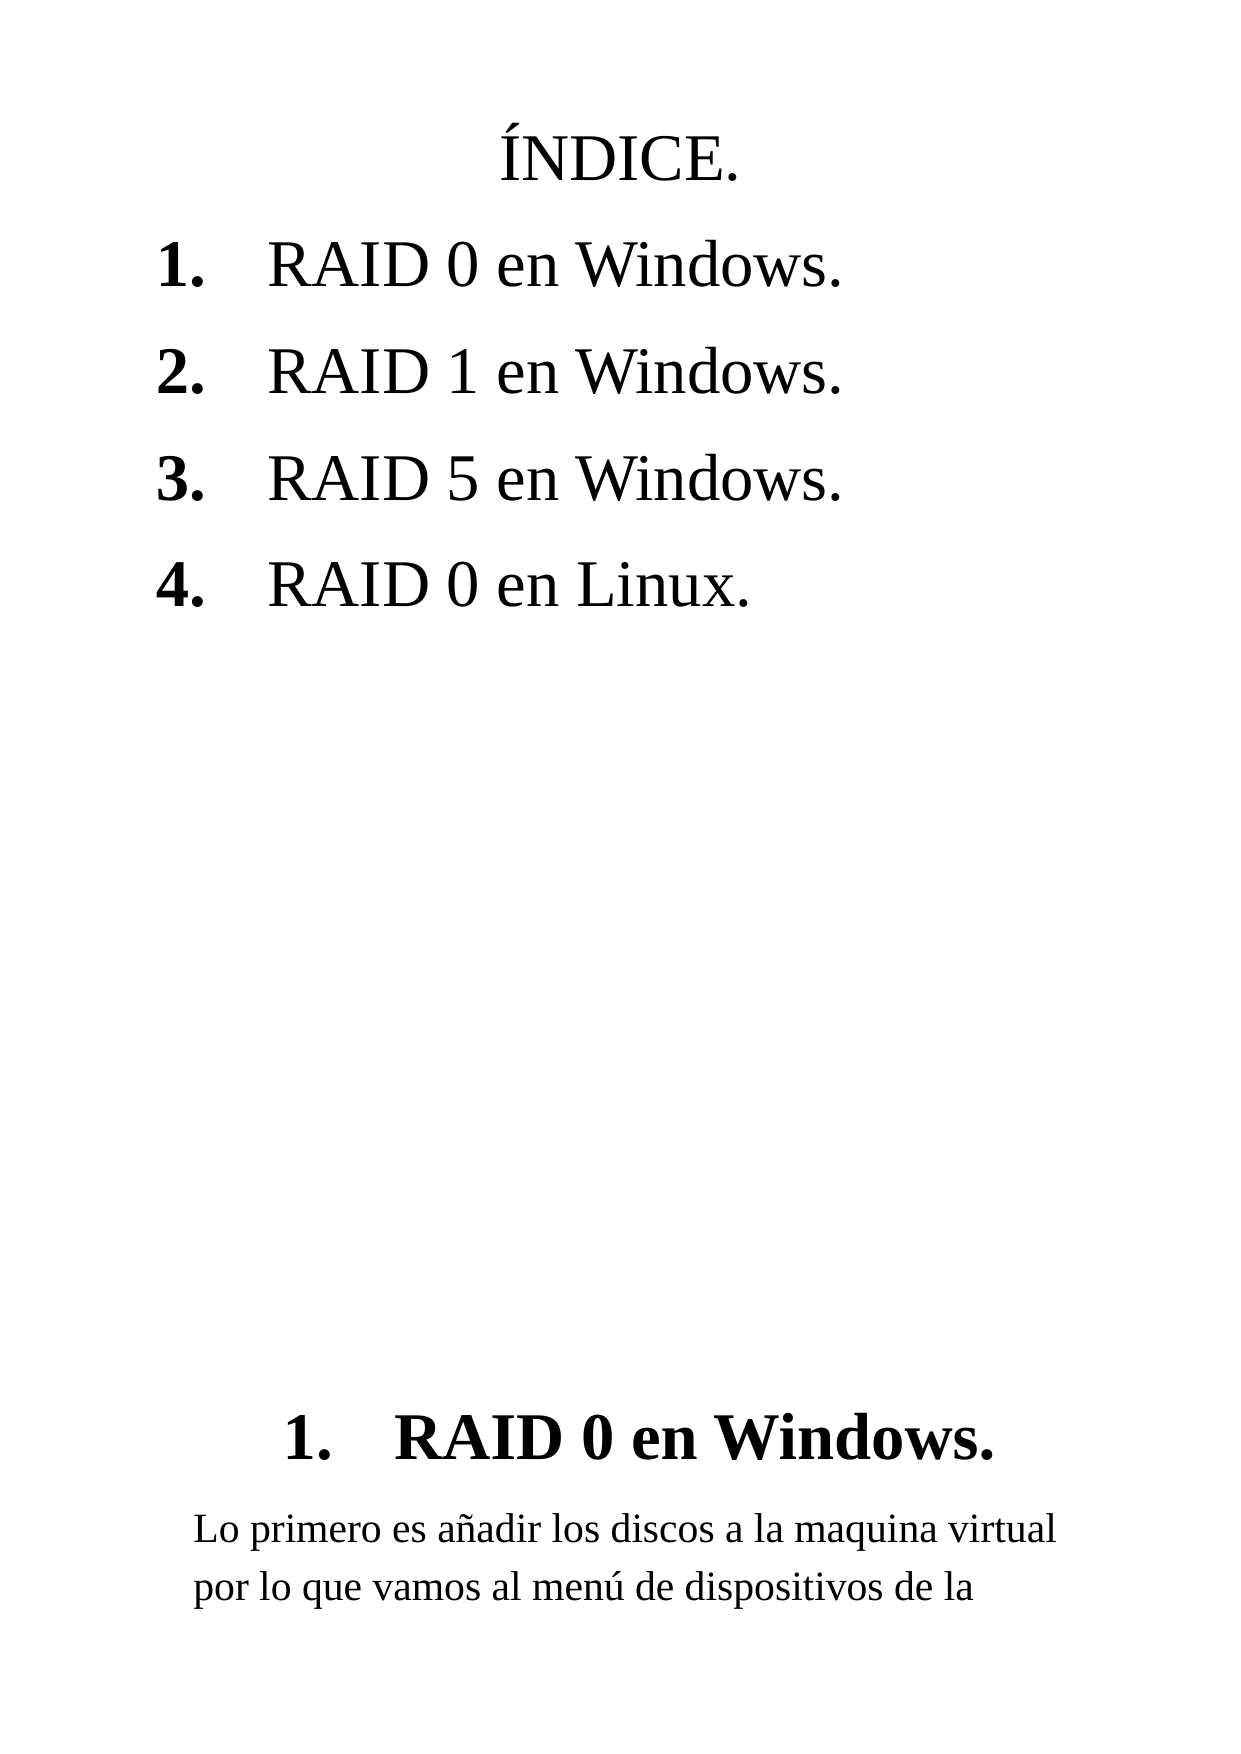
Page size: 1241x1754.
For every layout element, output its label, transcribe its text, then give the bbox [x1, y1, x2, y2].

list RAID 0 en Windows. [156, 225, 1122, 301]
list Lo primero es añadir los discos a la maquina virtual por lo que vamos al menú de dispositivos de la [156, 1503, 1122, 1609]
list RAID 0 en Linux. [156, 544, 1122, 621]
list RAID 0 en Windows. [156, 1397, 1122, 1473]
list RAID 5 en Windows. [156, 438, 1122, 514]
text ÍNDICE. [118, 118, 1122, 195]
list RAID 1 en Windows. [156, 331, 1122, 408]
